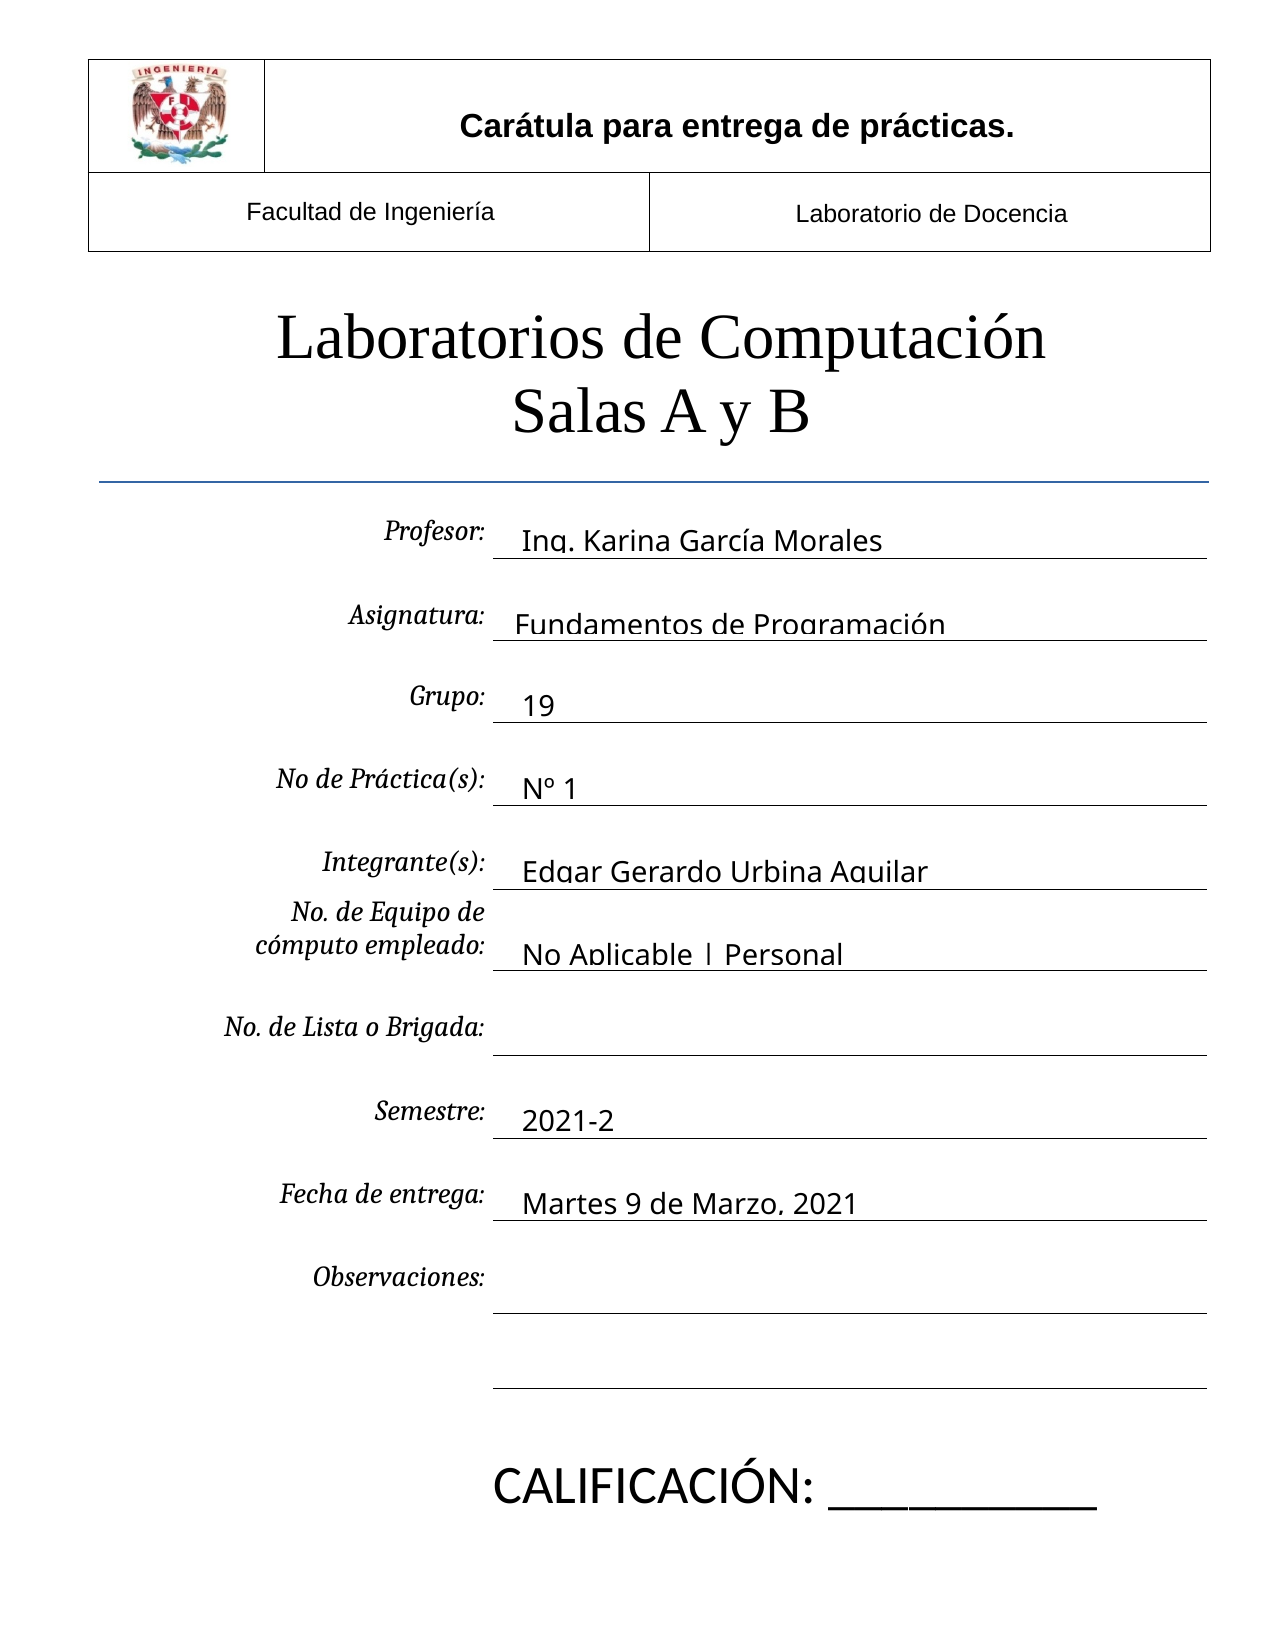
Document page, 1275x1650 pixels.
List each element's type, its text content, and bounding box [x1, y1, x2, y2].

table_cell Fecha de entrega: [118, 1138, 493, 1220]
table_cell Integrante(s): [118, 805, 493, 888]
table_cell Laboratorio de Docencia [650, 173, 1210, 251]
table_cell Grupo: [118, 640, 493, 722]
table_cell No. de Lista o Brigada: [118, 970, 493, 1054]
table_header [118, 475, 493, 481]
table_cell Martes 9 de Marzo, 2021 [493, 1139, 1207, 1220]
table_cell Facultad de Ingeniería [89, 173, 649, 251]
table_header Carátula para entrega de prácticas. [265, 60, 1210, 172]
table_cell Edgar Gerardo Urbina Aguilar [493, 806, 1207, 888]
table_header [493, 475, 1207, 481]
table_cell Fundamentos de Programación [493, 559, 1207, 639]
table_cell [493, 971, 1207, 1054]
table_cell [493, 1221, 1207, 1313]
table_cell No de Práctica(s): [118, 722, 493, 805]
table_cell [118, 1313, 493, 1388]
table_cell Observaciones: [118, 1220, 493, 1313]
text Salas A y B [118, 372, 1205, 446]
table_cell [493, 1314, 1207, 1388]
table_header Ing. Karina García Morales [493, 483, 1207, 558]
table_cell Semestre: [118, 1055, 493, 1138]
table_cell Asignatura: [118, 558, 493, 639]
table_cell 19 [493, 641, 1207, 722]
table_cell 2021-2 [493, 1056, 1207, 1138]
table_cell No Aplicable | Personal [493, 890, 1207, 970]
table_cell Nº 1 [493, 723, 1207, 805]
table_header [89, 60, 264, 172]
text CALIFICACIÓN: __________ [118, 1451, 1205, 1517]
text Laboratorios de Computación [118, 298, 1205, 372]
table_cell No. de Equipo de cómputo empleado: [118, 889, 493, 970]
table_header Profesor: [118, 483, 493, 558]
